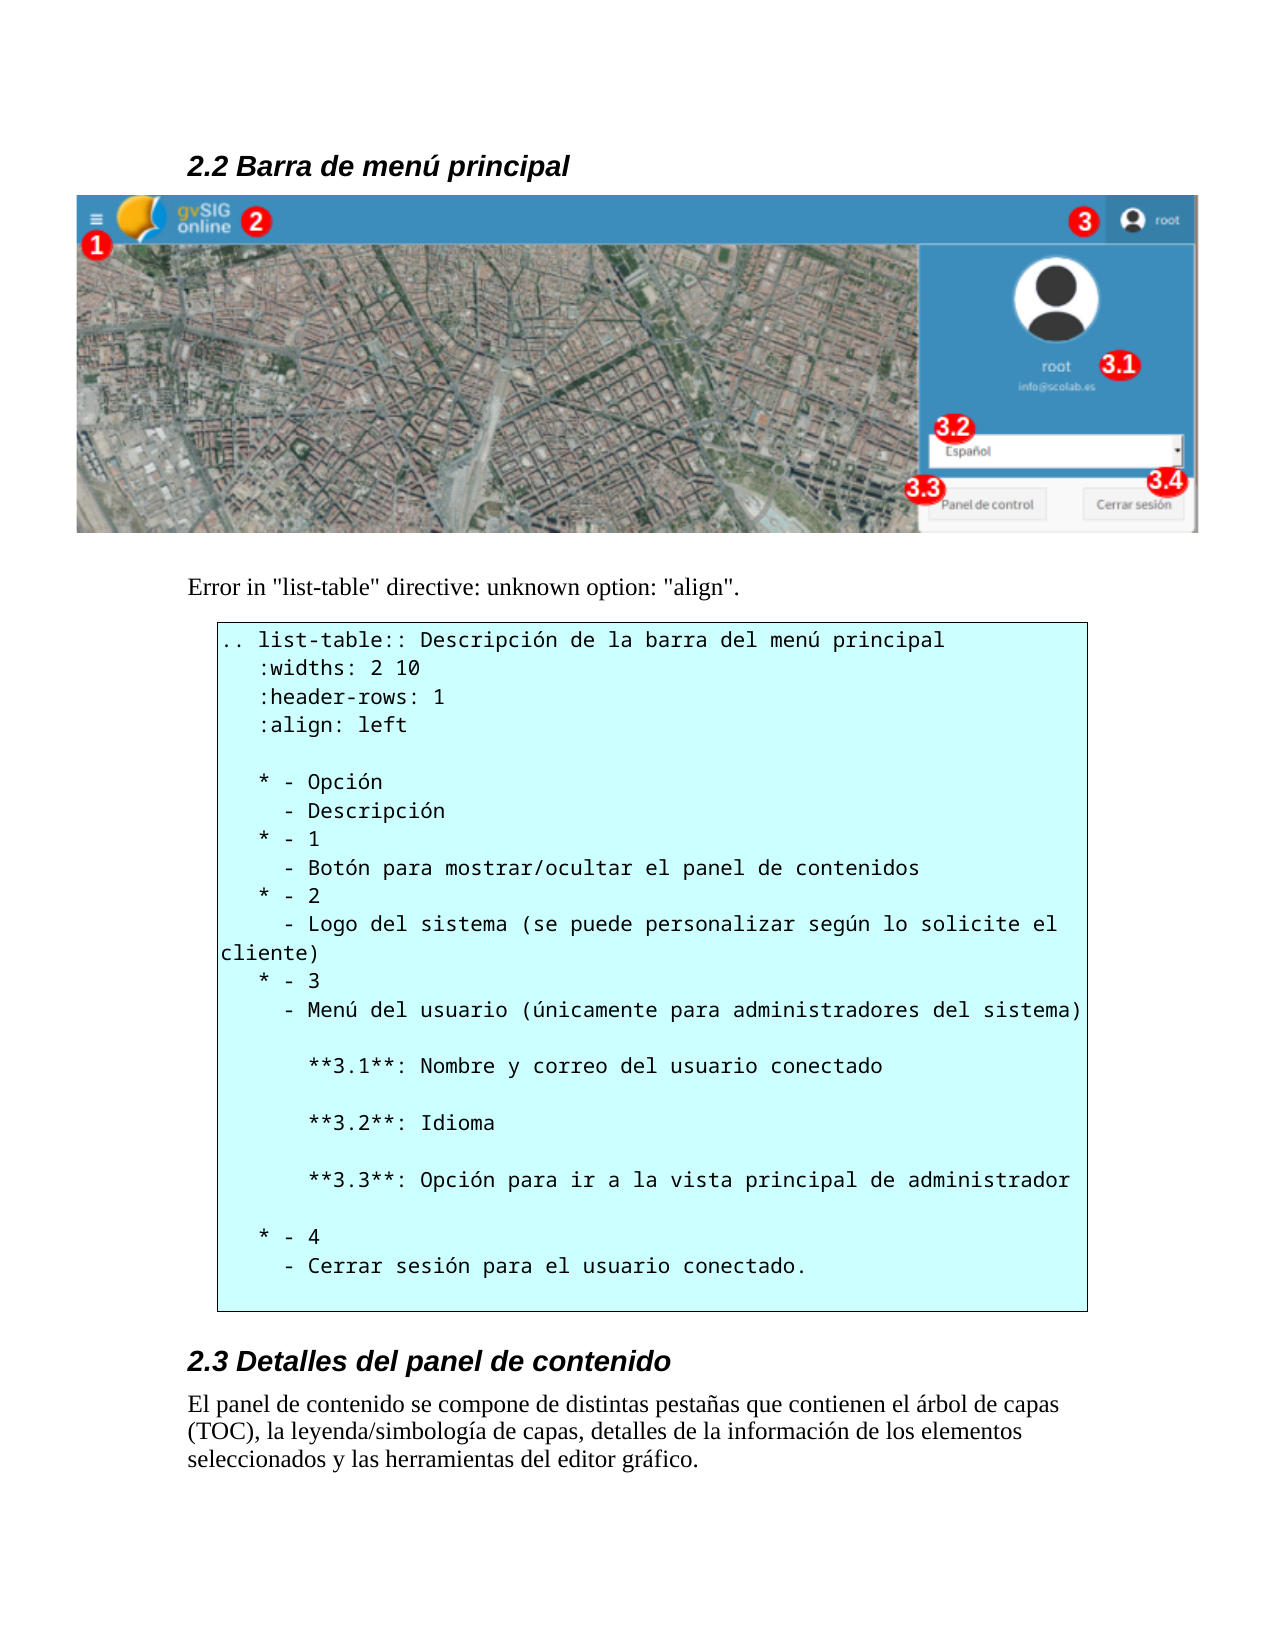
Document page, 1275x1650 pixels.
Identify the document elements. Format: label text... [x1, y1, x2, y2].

picture [76, 195, 1199, 533]
subtitle 2.2 Barra de menú principal [187, 150, 1087, 183]
text .. list-table:: Descripción de la barra del menú principal :widths: 2 10 :header-rows: 1 :align: left * - Opción - Descripción * - 1 - Botón para mostrar/ocultar el panel de contenidos * - 2 - Logo del sistema (se puede personalizar según lo solicite el cliente) * - 3 - Menú del usuario (únicamente para administradores del sistema) **3.1**: Nombre y correo del usuario conectado **3.2**: Idioma **3.3**: Opción para ir a la vista principal de administrador * - 4 - Cerrar sesión para el usuario conectado. [218, 623, 1087, 1311]
text Error in "list-table" directive: unknown option: "align". [187, 573, 1087, 601]
subtitle 2.3 Detalles del panel de contenido [187, 1345, 1087, 1377]
text El panel de contenido se compone de distintas pestañas que contienen el árbol de capas (TOC), la leyenda/simbología de capas, detalles de la información de los elementos seleccionados y las herramientas del editor gráfico. [187, 1390, 1087, 1473]
